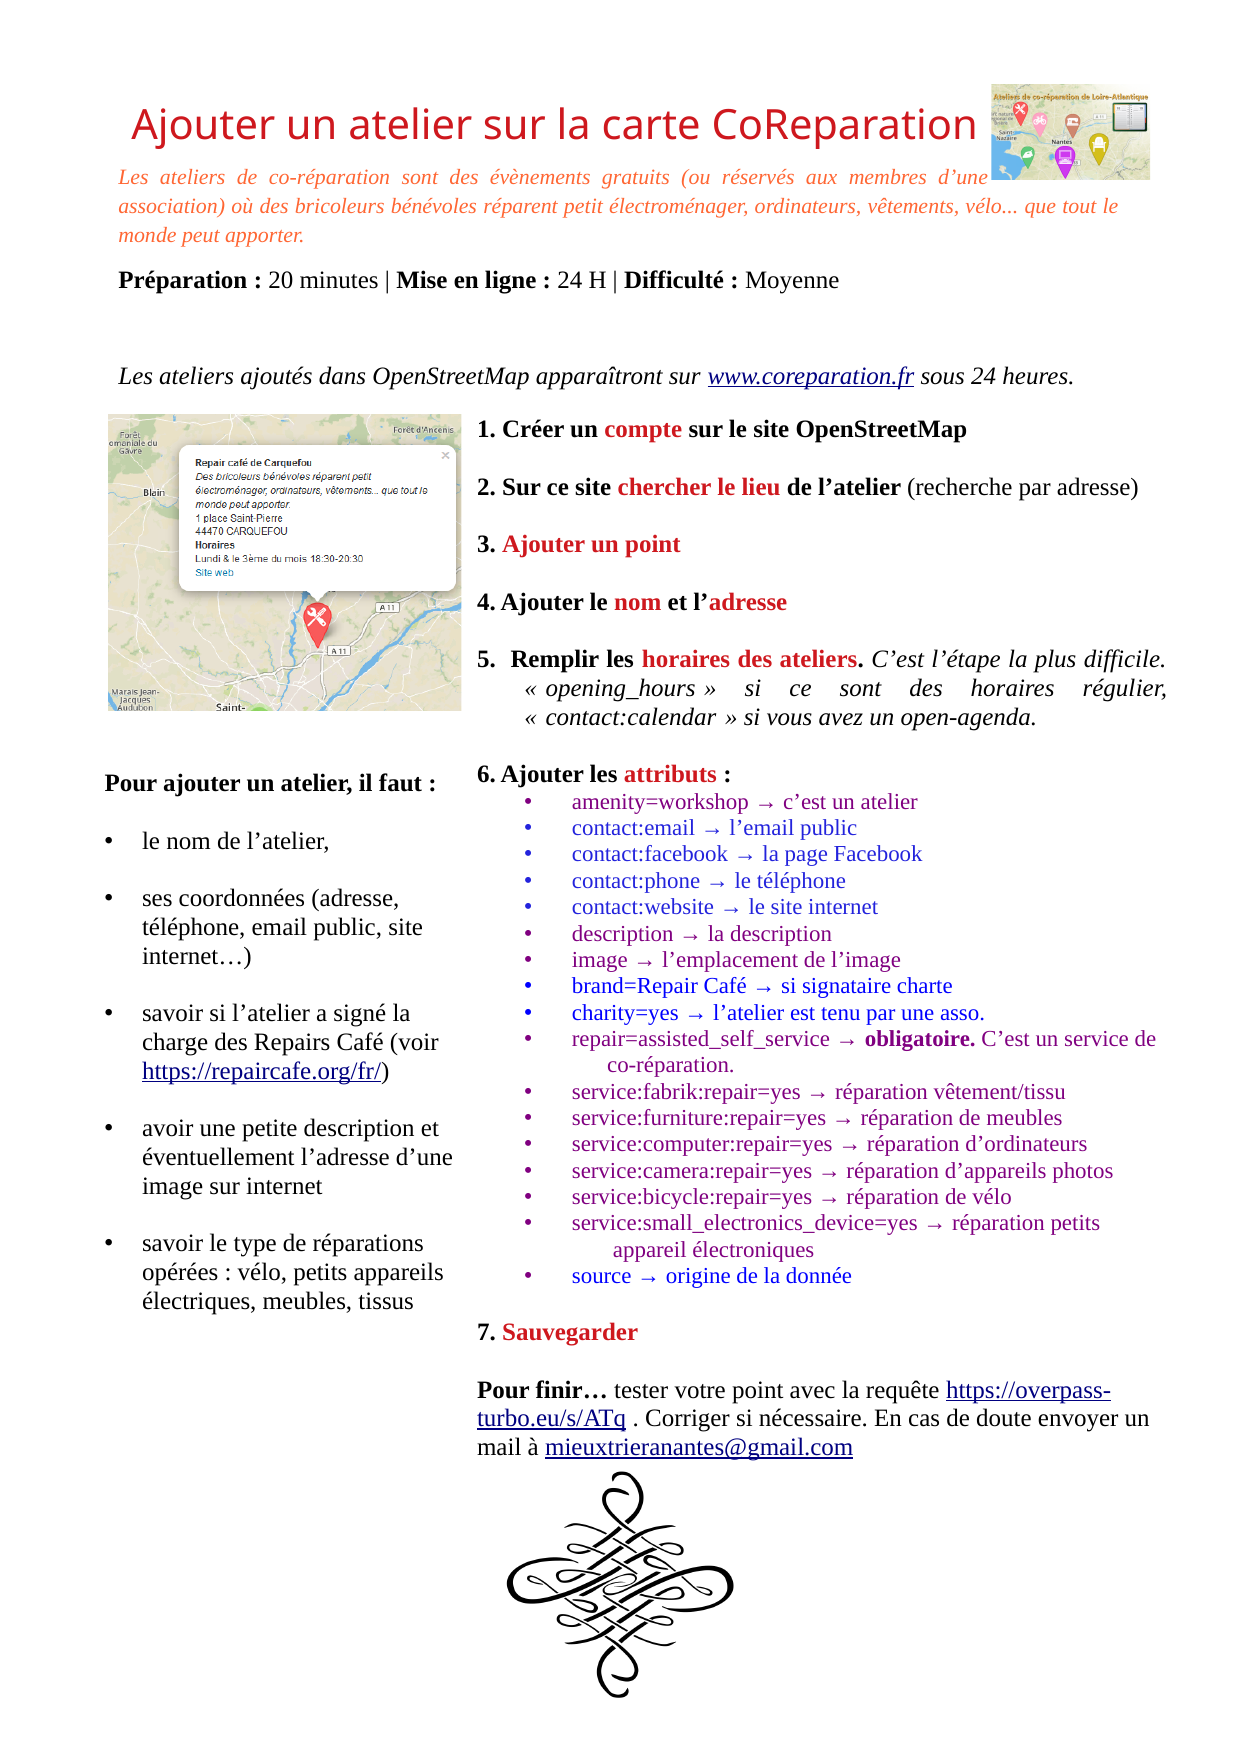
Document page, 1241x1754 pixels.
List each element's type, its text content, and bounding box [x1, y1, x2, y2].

picture [108, 414, 462, 711]
subtitle Ajouter un atelier sur la carte CoReparation [118, 95, 991, 152]
table_header 1. Créer un compte sur le site OpenStreetMap 2. Sur ce site chercher le lieu de l’atelier (recherche par adresse) 3. Ajouter un point 4. Ajouter le nom et l’adresse 5. Remplir les horaires des ateliers. C’est l’étape la plus difficile. « opening_hours » si ce sont des horaires régulier, « contact:calendar » si vous avez un open-agenda. 6. Ajouter les attributs : amenity=workshop → c’est un atelier contact:email → l’email public contact:facebook → la page Facebook contact:phone → le téléphone contact:website → le site internet description → la description image → l’emplacement de l’image brand=Repair Café → si signataire charte charity=yes → l’atelier est tenu par une asso. repair=assisted_self_service → obligatoire. C’est un service de co-réparation. service:fabrik:repair=yes → réparation vêtement/tissu service:furniture:repair=yes → réparation de meubles service:computer:repair=yes → réparation d’ordinateurs service:camera:repair=yes → réparation d’appareils photos service:bicycle:repair=yes → réparation de vélo service:small_electronics_device=yes → réparation petits appareil électroniques source → origine de la donnée 7. Sauvegarder Pour finir… tester votre point avec la requête https://overpass-turbo.eu/s/ATq . Corriger si nécessaire. En cas de doute envoyer un mail à mieuxtrieranantes@gmail.com [471, 408, 1175, 1467]
table_header Pour ajouter un atelier, il faut : le nom de l’atelier, ses coordonnées (adresse, téléphone, email public, site internet…) savoir si l’atelier a signé la charge des Repairs Café (voir https://repaircafe.org/fr/) avoir une petite description et éventuellement l’adresse d’une image sur internet savoir le type de réparations opérées : vélo, petits appareils électriques, meubles, tissus [99, 408, 471, 1467]
picture [502, 1466, 739, 1703]
picture [991, 84, 1150, 180]
text Les ateliers ajoutés dans OpenStreetMap apparaîtront sur www.coreparation.fr sous 24 heures. [118, 361, 1122, 389]
text Préparation : 20 minutes | Mise en ligne : 24 H | Difficulté : Moyenne [118, 266, 1122, 294]
text Les ateliers de co-réparation sont des évènements gratuits (ou réservés aux membres d’une association) où des bricoleurs bénévoles réparent petit électroménager, ordinateurs, vêtements, vélo... que tout le monde peut apporter. [118, 164, 1122, 247]
